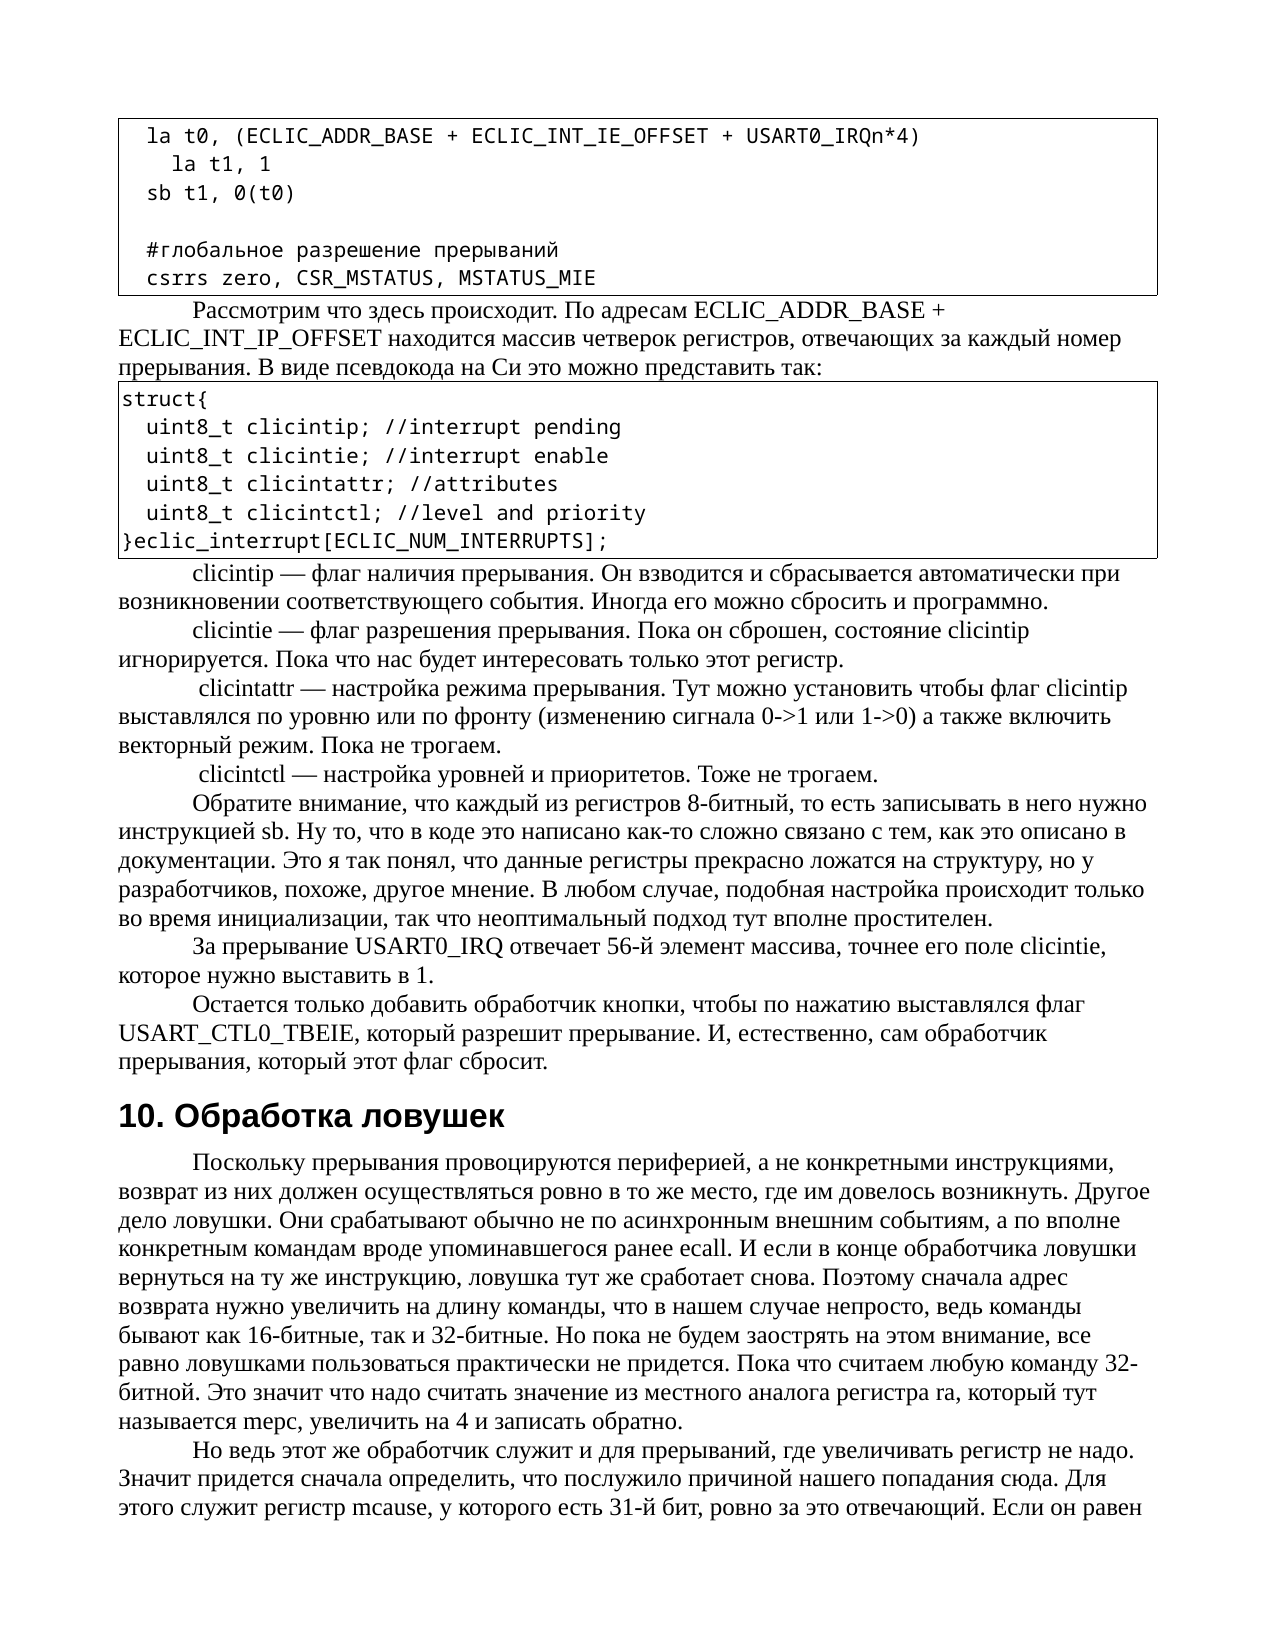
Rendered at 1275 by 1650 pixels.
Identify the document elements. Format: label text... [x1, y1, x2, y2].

subtitle 10. Обработка ловушек [118, 1096, 1157, 1135]
text clicintie — флаг разрешения прерывания. Пока он сброшен, состояние clicintip игнорируется. Пока что нас будет интересовать только этот регистр. [118, 615, 1157, 673]
text sb t1, 0(t0) [119, 175, 1157, 206]
text Обратите внимание, что каждый из регистров 8-битный, то есть записывать в него нужно инструкцией sb. Ну то, что в коде это написано как-то сложно связано с тем, как это описано в документации. Это я так понял, что данные регистры прекрасно ложатся на структуру, но у разработчиков, похоже, другое мнение. В любом случае, подобная настройка происходит только во время инициализации, так что неоптимальный подход тут вполне простителен. [118, 788, 1157, 931]
text csrrs zero, CSR_MSTATUS, MSTATUS_MIE [119, 260, 1157, 295]
text clicintip — флаг наличия прерывания. Он взводится и сбрасывается автоматически при возникновении соответствующего события. Иногда его можно сбросить и программно. [118, 559, 1157, 615]
text la t0, (ECLIC_ADDR_BASE + ECLIC_INT_IE_OFFSET + USART0_IRQn*4) [119, 119, 1157, 147]
text uint8_t clicintctl; //level and priority [119, 495, 1157, 523]
text Но ведь этот же обработчик служит и для прерываний, где увеличивать регистр не надо. Значит придется сначала определить, что послужило причиной нашего попадания сюда. Для этого служит регистр mcause, у которого есть 31-й бит, ровно за это отвечающий. Если он равен [118, 1435, 1157, 1521]
text Поскольку прерывания провоцируются периферией, а не конкретными инструкциями, возврат из них должен осуществляться ровно в то же место, где им довелось возникнуть. Другое дело ловушки. Они срабатывают обычно не по асинхронным внешним событиям, а по вполне конкретным командам вроде упоминавшегося ранее ecall. И если в конце обработчика ловушки вернуться на ту же инструкцию, ловушка тут же сработает снова. Поэтому сначала адрес возврата нужно увеличить на длину команды, что в нашем случае непросто, ведь команды бывают как 16-битные, так и 32-битные. Но пока не будем заострять на этом внимание, все равно ловушками пользоваться практически не придется. Пока что считаем любую команду 32-битной. Это значит что надо считать значение из местного аналога регистра ra, который тут называется mepc, увеличить на 4 и записать обратно. [118, 1147, 1157, 1435]
text clicintctl — настройка уровней и приоритетов. Тоже не трогаем. [118, 759, 1157, 788]
text uint8_t clicintip; //interrupt pending [119, 409, 1157, 438]
text uint8_t clicintie; //interrupt enable [119, 438, 1157, 466]
text la t1, 1 [119, 147, 1157, 175]
text }eclic_interrupt[ECLIC_NUM_INTERRUPTS]; [119, 523, 1157, 558]
text Остается только добавить обработчик кнопки, чтобы по нажатию выставлялся флаг USART_CTL0_TBEIE, который разрешит прерывание. И, естественно, сам обработчик прерывания, который этот флаг сбросит. [118, 989, 1157, 1075]
text Рассмотрим что здесь происходит. По адресам ECLIC_ADDR_BASE + ECLIC_INT_IP_OFFSET находится массив четверок регистров, отвечающих за каждый номер прерывания. В виде псевдокода на Си это можно представить так: [118, 296, 1157, 381]
text uint8_t clicintattr; //attributes [119, 466, 1157, 495]
text clicintattr — настройка режима прерывания. Тут можно установить чтобы флаг clicintip выставлялся по уровню или по фронту (изменению сигнала 0->1 или 1->0) а также включить векторный режим. Пока не трогаем. [118, 673, 1157, 759]
text За прерывание USART0_IRQ отвечает 56-й элемент массива, точнее его поле clicintie, которое нужно выставить в 1. [118, 931, 1157, 989]
text #глобальное разрешение прерываний [119, 232, 1157, 260]
text struct{ [119, 382, 1157, 409]
